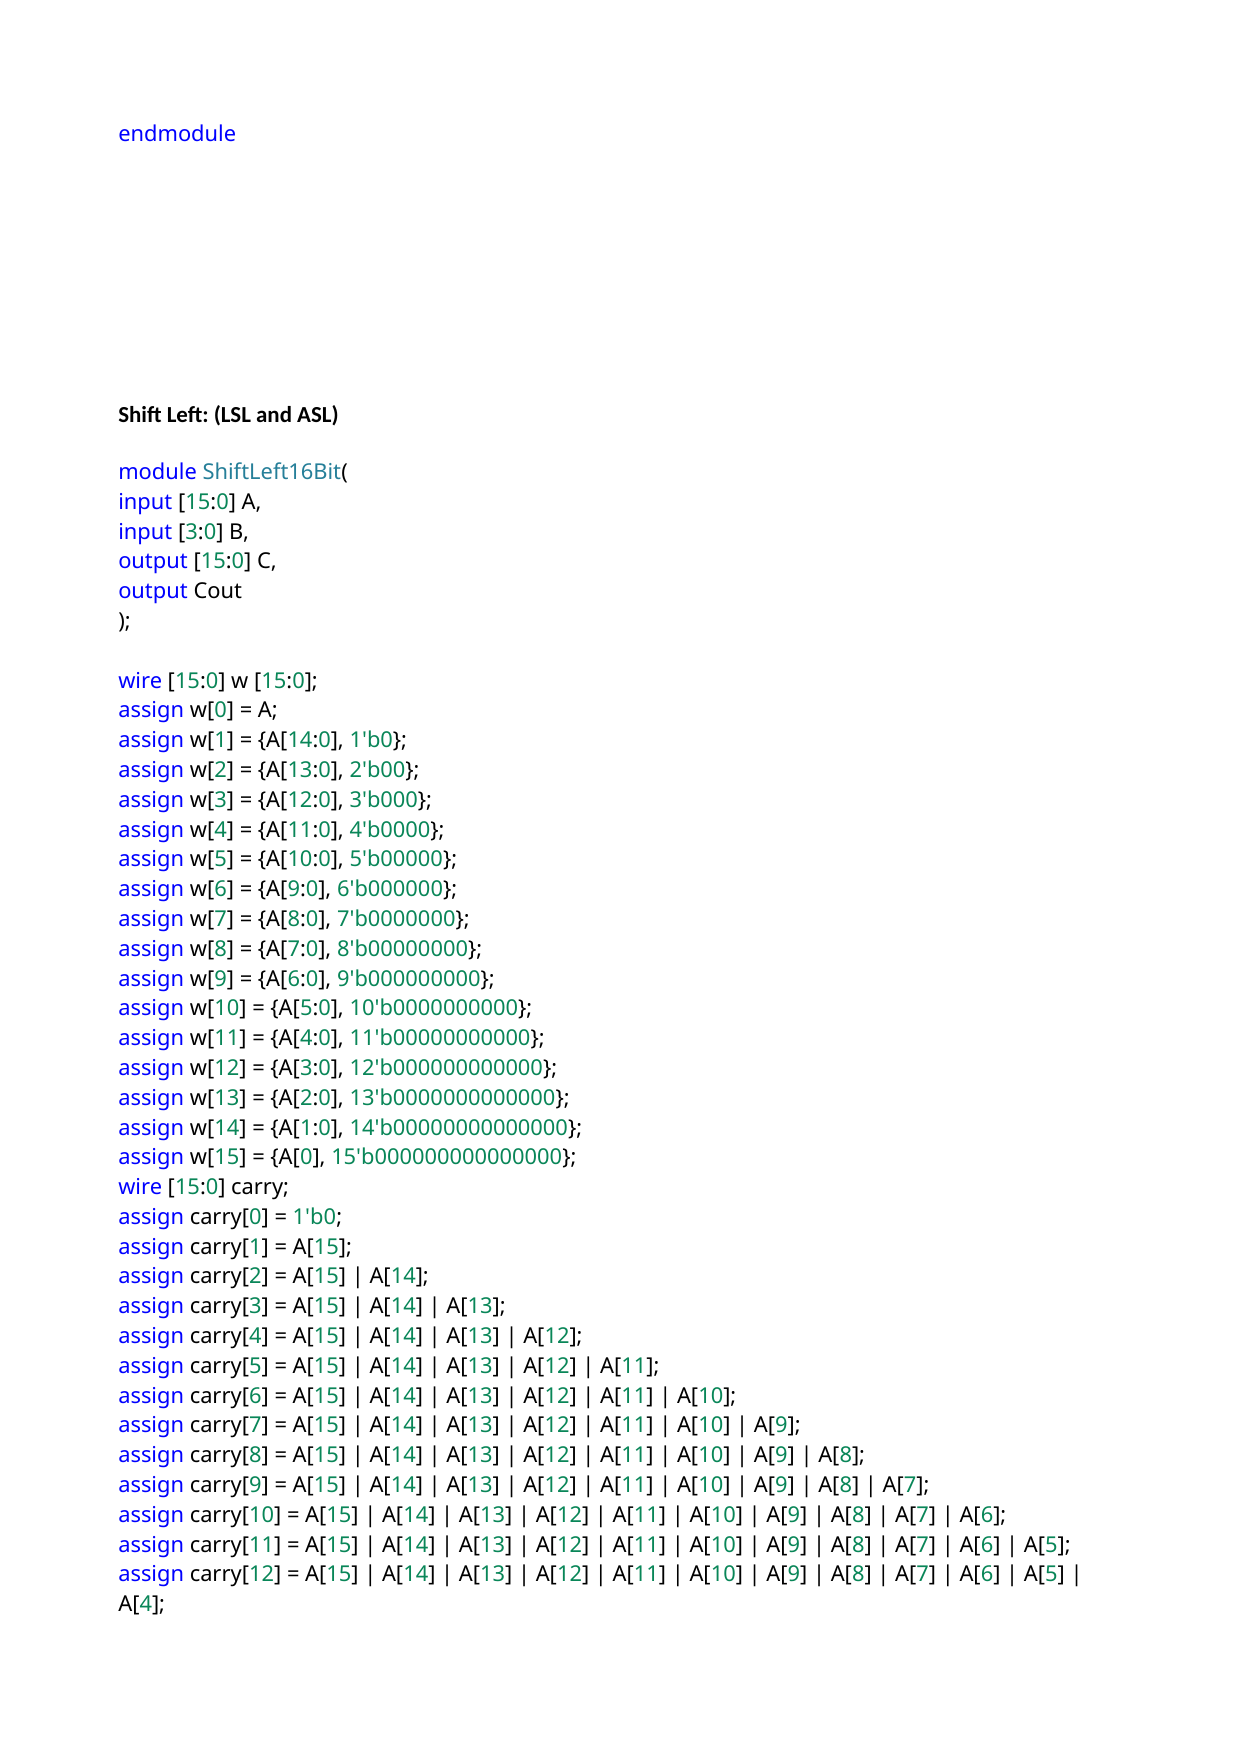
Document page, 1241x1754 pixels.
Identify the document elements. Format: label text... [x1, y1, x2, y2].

text assign w[13] = {A[2:0], 13'b0000000000000}; [118, 1082, 1122, 1111]
text wire [15:0] w [15:0]; [118, 664, 1122, 694]
text assign w[14] = {A[1:0], 14'b00000000000000}; [118, 1111, 1122, 1141]
text output [15:0] C, [118, 546, 1122, 575]
text assign w[1] = {A[14:0], 1'b0}; [118, 724, 1122, 754]
text input [15:0] A, [118, 486, 1122, 516]
text assign w[4] = {A[11:0], 4'b0000}; [118, 813, 1122, 843]
text wire [15:0] carry; [118, 1171, 1122, 1201]
text output Cout [118, 575, 1122, 605]
text ); [118, 605, 1122, 635]
text assign carry[0] = 1'b0; [118, 1201, 1122, 1231]
text assign carry[12] = A[15] | A[14] | A[13] | A[12] | A[11] | A[10] | A[9] | A[8] | A[7] | A[6] | A[5] | A[4]; [118, 1558, 1122, 1618]
text module ShiftLeft16Bit( [118, 456, 1122, 486]
text assign w[0] = A; [118, 694, 1122, 724]
text assign carry[4] = A[15] | A[14] | A[13] | A[12]; [118, 1320, 1122, 1350]
text assign carry[7] = A[15] | A[14] | A[13] | A[12] | A[11] | A[10] | A[9]; [118, 1409, 1122, 1439]
text assign w[7] = {A[8:0], 7'b0000000}; [118, 903, 1122, 933]
text assign w[9] = {A[6:0], 9'b000000000}; [118, 962, 1122, 992]
text assign carry[11] = A[15] | A[14] | A[13] | A[12] | A[11] | A[10] | A[9] | A[8] | A[7] | A[6] | A[5]; [118, 1528, 1122, 1558]
text assign carry[1] = A[15]; [118, 1231, 1122, 1260]
text assign w[15] = {A[0], 15'b000000000000000}; [118, 1141, 1122, 1171]
text Shift Left: (LSL and ASL) [118, 400, 1122, 428]
text assign w[8] = {A[7:0], 8'b00000000}; [118, 933, 1122, 962]
text assign w[11] = {A[4:0], 11'b00000000000}; [118, 1022, 1122, 1052]
text assign carry[10] = A[15] | A[14] | A[13] | A[12] | A[11] | A[10] | A[9] | A[8] | A[7] | A[6]; [118, 1499, 1122, 1528]
text assign w[3] = {A[12:0], 3'b000}; [118, 784, 1122, 813]
text assign carry[3] = A[15] | A[14] | A[13]; [118, 1290, 1122, 1320]
text input [3:0] B, [118, 516, 1122, 546]
text assign carry[5] = A[15] | A[14] | A[13] | A[12] | A[11]; [118, 1350, 1122, 1379]
text assign w[6] = {A[9:0], 6'b000000}; [118, 873, 1122, 903]
text assign carry[8] = A[15] | A[14] | A[13] | A[12] | A[11] | A[10] | A[9] | A[8]; [118, 1439, 1122, 1469]
text endmodule [118, 118, 1122, 148]
text assign carry[2] = A[15] | A[14]; [118, 1260, 1122, 1290]
text assign w[12] = {A[3:0], 12'b000000000000}; [118, 1052, 1122, 1082]
text assign w[10] = {A[5:0], 10'b0000000000}; [118, 992, 1122, 1022]
text assign w[2] = {A[13:0], 2'b00}; [118, 754, 1122, 784]
text assign carry[6] = A[15] | A[14] | A[13] | A[12] | A[11] | A[10]; [118, 1379, 1122, 1409]
text assign carry[9] = A[15] | A[14] | A[13] | A[12] | A[11] | A[10] | A[9] | A[8] | A[7]; [118, 1469, 1122, 1499]
text assign w[5] = {A[10:0], 5'b00000}; [118, 843, 1122, 873]
